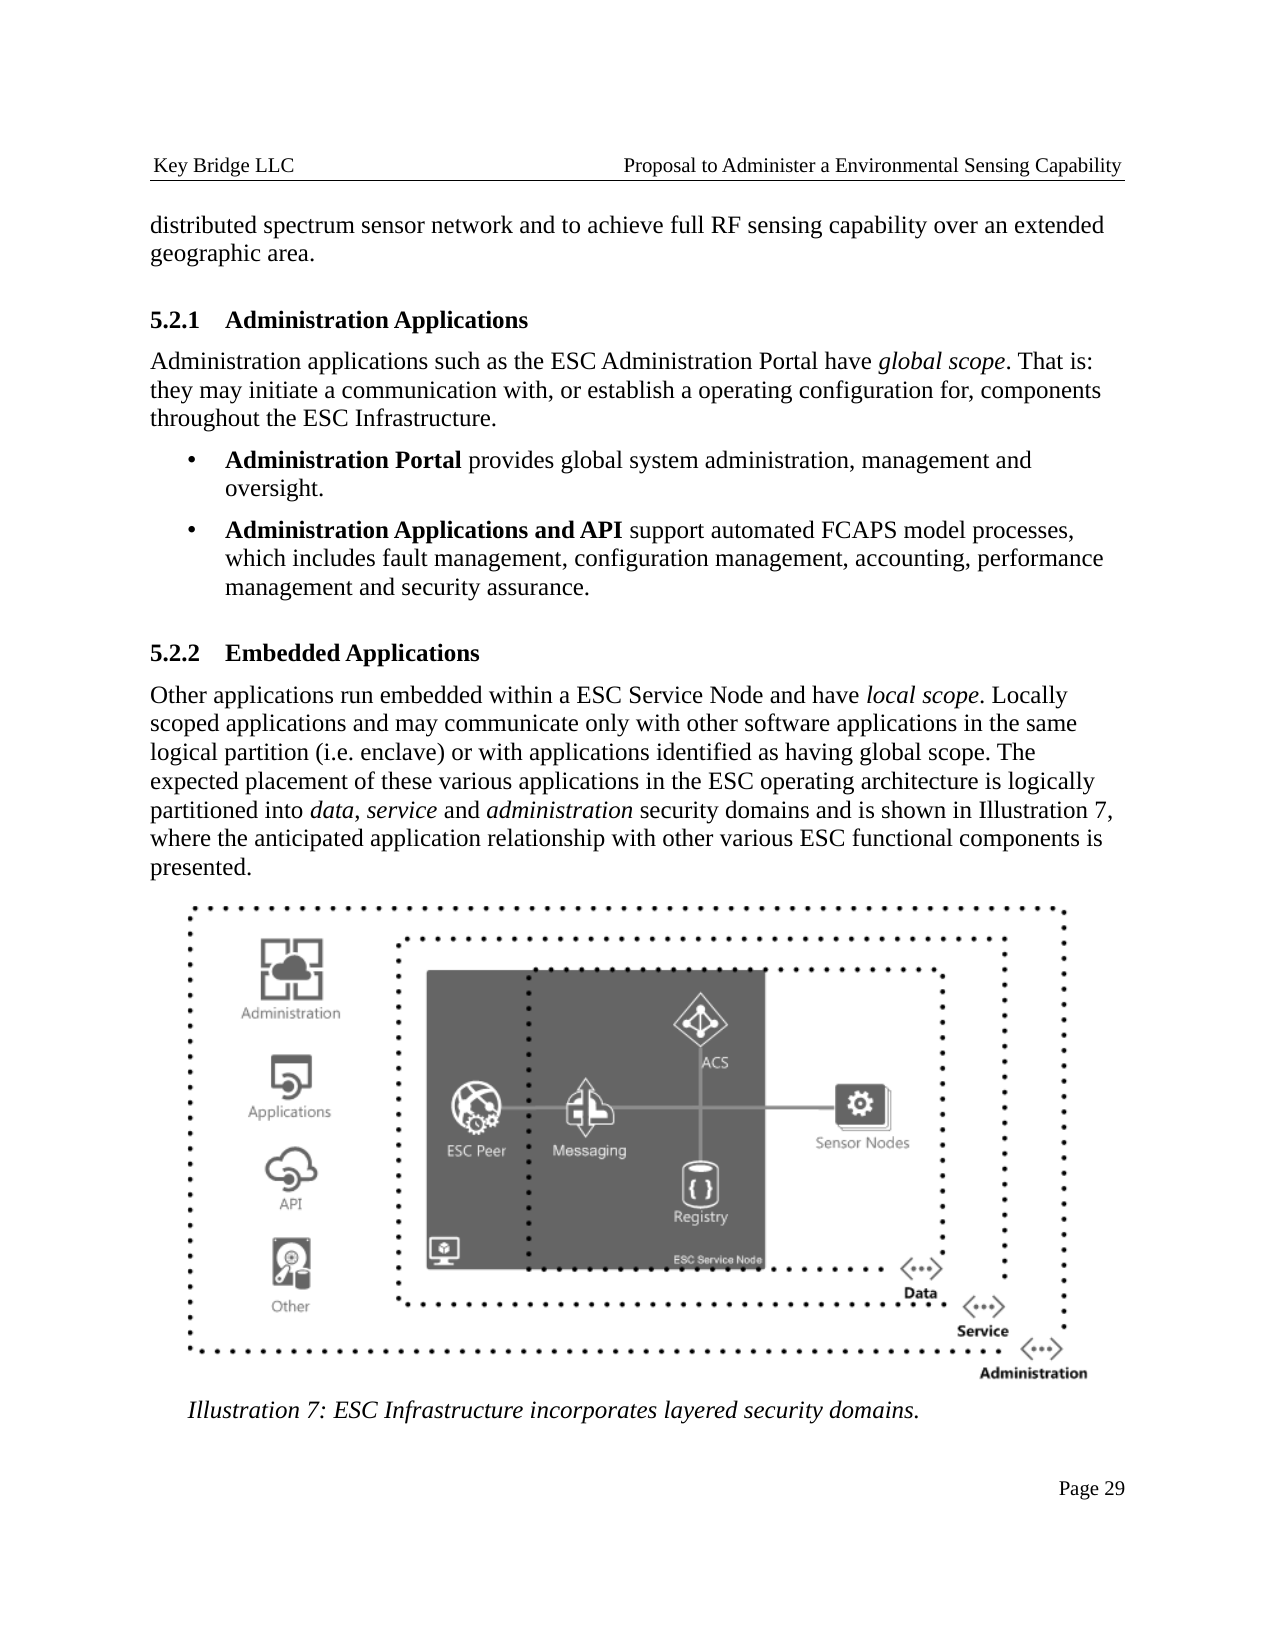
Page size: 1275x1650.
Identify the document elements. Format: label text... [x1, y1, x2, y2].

text Other applications run embedded within a ESC Service Node and have local scope. Locally scoped applications and may communicate only with other software applications in the same logical partition (i.e. enclave) or with applications identified as having global scope. The expected placement of these various applications in the ESC operating architecture is logically partitioned into data, service and administration security domains and is shown in Illustration 7, where the anticipated application relationship with other various ESC functional components is presented. [150, 680, 1125, 881]
subtitle Embedded Applications [150, 638, 1125, 667]
text Illustration 7: ESC Infrastructure incorporates layered security domains. [187, 1383, 1087, 1423]
list Administration Portal provides global system administration, management and oversight. [187, 445, 1125, 502]
text distributed spectrum sensor network and to achieve full RF sensing capability over an extended geographic area. [150, 210, 1125, 267]
picture [187, 906, 1088, 1383]
text [187, 893, 1087, 906]
subtitle Administration Applications [150, 305, 1125, 333]
text Administration applications such as the ESC Administration Portal have global scope. That is: they may initiate a communication with, or establish a operating configuration for, components throughout the ESC Infrastructure. [150, 346, 1125, 432]
list Administration Applications and API support automated FCAPS model processes, which includes fault management, configuration management, accounting, performance management and security assurance. [187, 515, 1125, 601]
